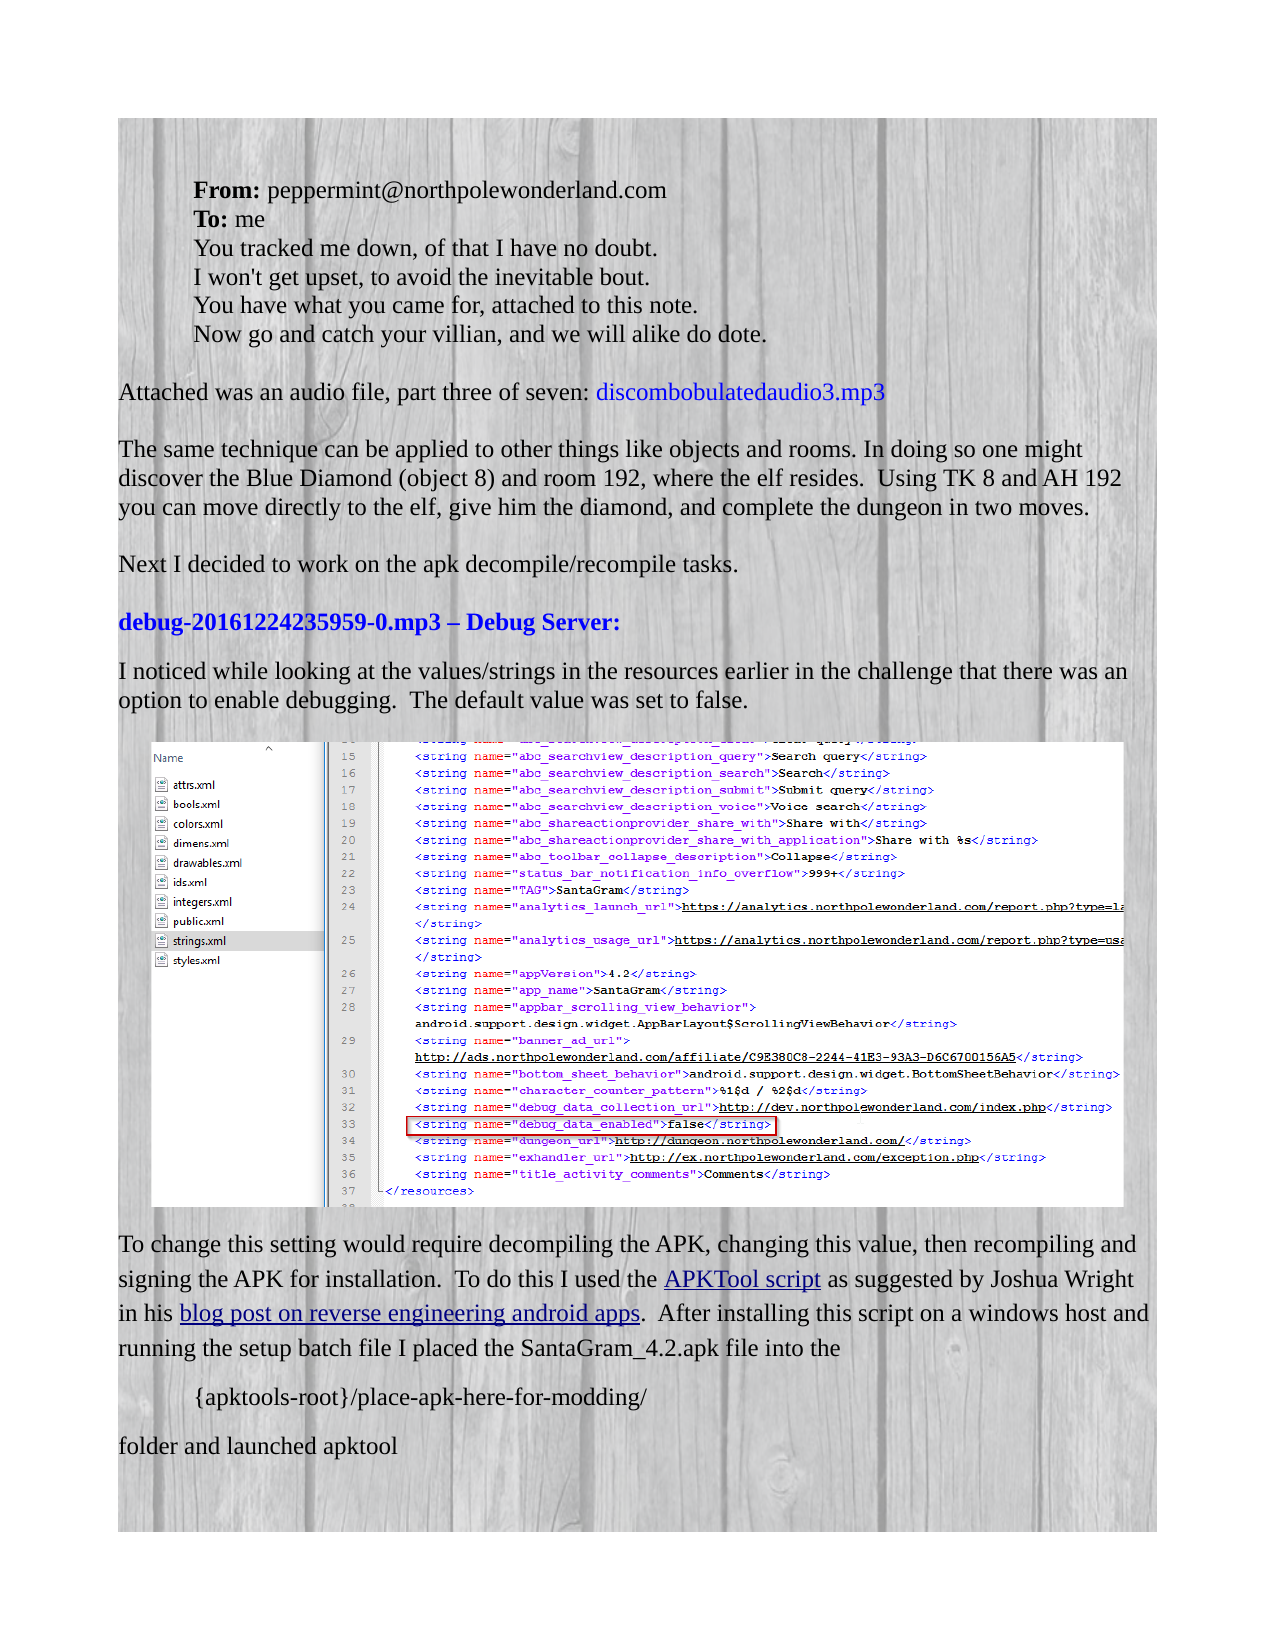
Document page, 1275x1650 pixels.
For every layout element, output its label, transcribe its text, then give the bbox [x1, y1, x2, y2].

picture [118, 521, 1157, 549]
picture [118, 713, 1157, 1229]
picture [118, 118, 1157, 377]
picture [118, 636, 1157, 656]
text Now go and catch your villian, and we will alike do dote. [193, 319, 1157, 348]
text To change this setting would require decompiling the APK, changing this value, then recompiling and signing the APK for installation. To do this I used the APKTool script as suggested by Joshua Wright in his blog post on reverse engineering android apps. After installing this script on a windows host and running the setup batch file I placed the SantaGram_4.2.apk file into the [118, 1229, 1157, 1362]
text I won't get upset, to avoid the inevitable bout. [193, 262, 1157, 291]
text The same technique can be applied to other things like objects and rooms. In doing so one might discover the Blue Diamond (object 8) and room 192, where the elf resides. Using TK 8 and AH 192 you can move directly to the elf, give him the diamond, and complete the dungeon in two moves. [118, 434, 1157, 521]
picture [118, 1460, 1157, 1532]
text {apktools-root}/place-apk-here-for-modding/ [193, 1382, 1157, 1411]
text Next I decided to work on the apk decompile/recompile tasks. [118, 549, 1157, 578]
text To: me [193, 204, 1157, 233]
text You have what you came for, attached to this note. [193, 291, 1157, 319]
text Attached was an audio file, part three of seven: discombobulatedaudio3.mp3 [118, 377, 1157, 406]
text You tracked me down, of that I have no doubt. [193, 233, 1157, 262]
text debug-20161224235959-0.mp3 – Debug Server: [118, 607, 1157, 636]
picture [118, 1362, 1157, 1431]
text From: peppermint@northpolewonderland.com [193, 176, 1157, 204]
text folder and launched apktool [118, 1431, 1157, 1460]
text I noticed while looking at the values/strings in the resources earlier in the challenge that there was an option to enable debugging. The default value was set to false. [118, 656, 1157, 713]
picture [118, 578, 1157, 607]
picture [118, 406, 1157, 434]
